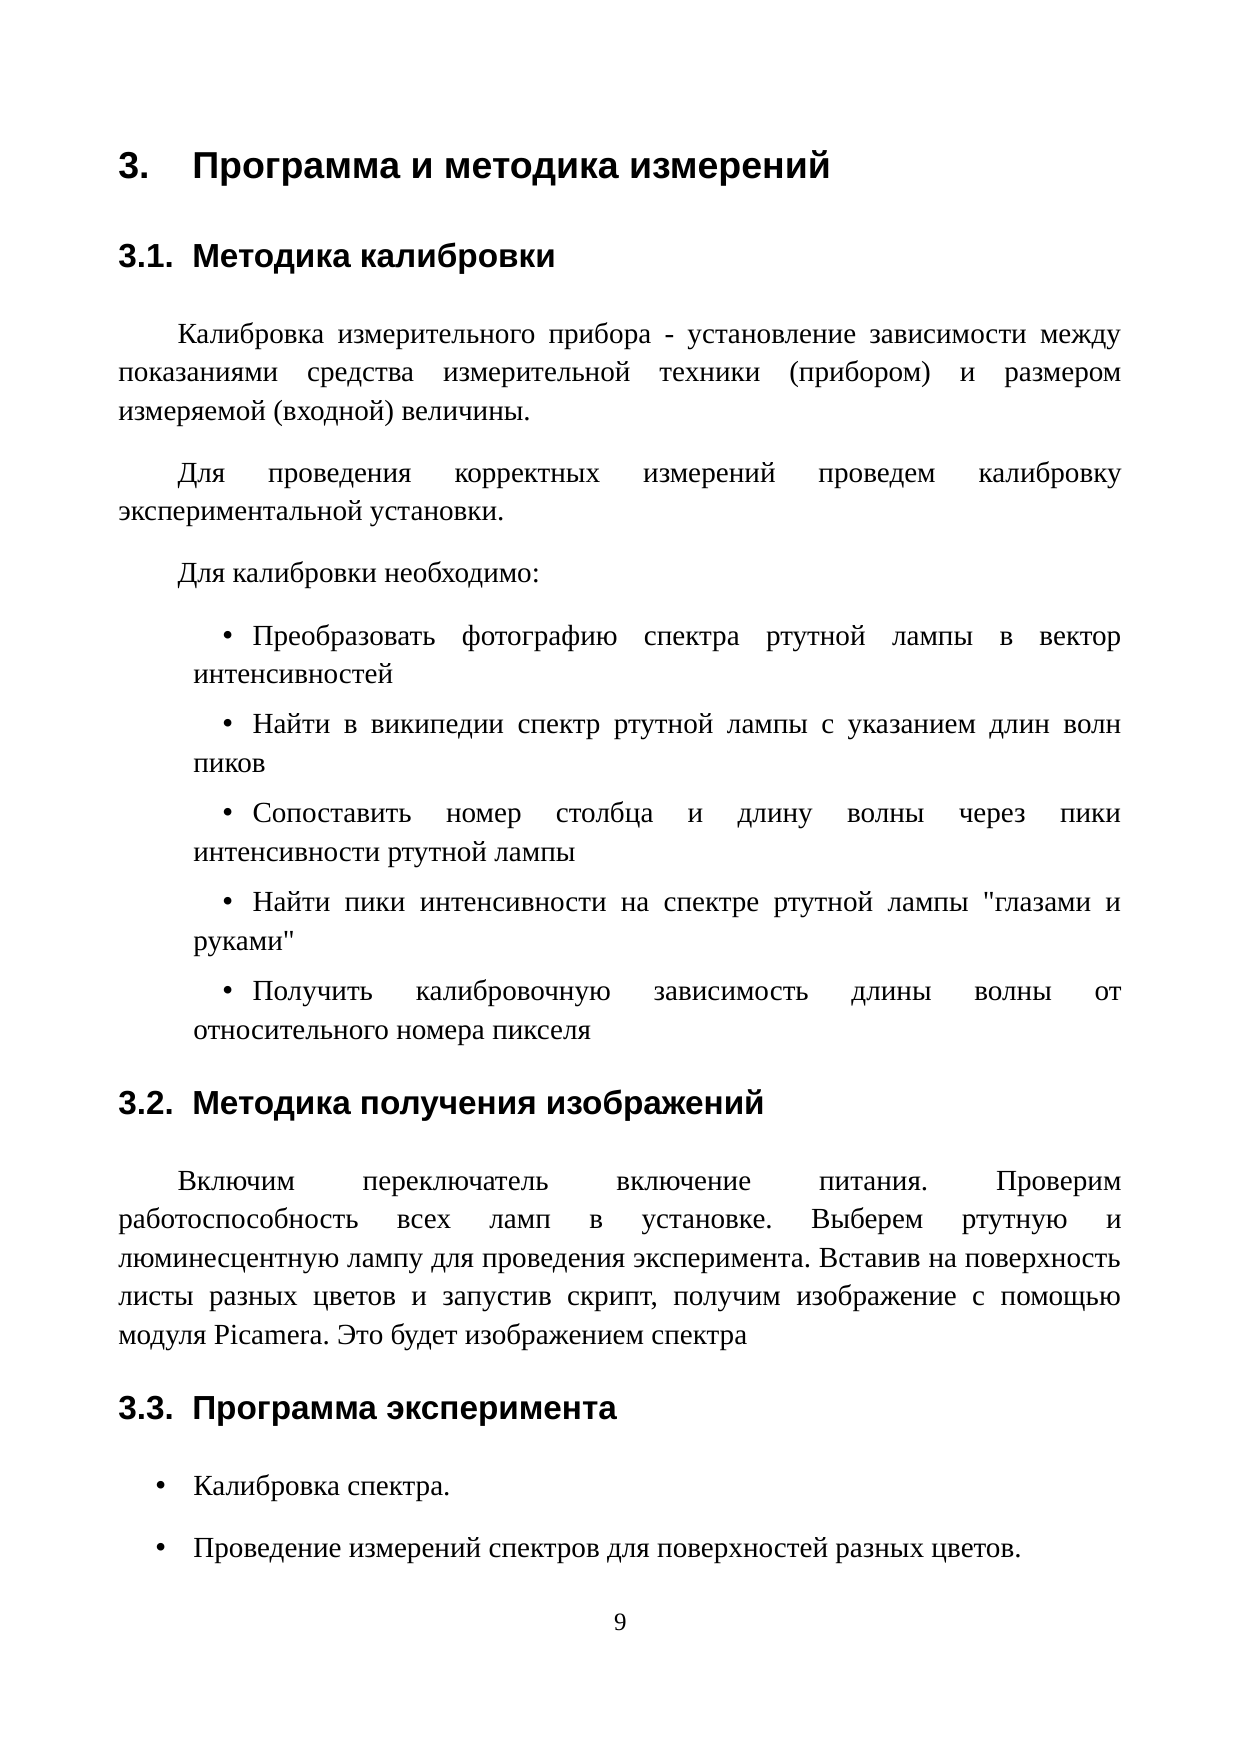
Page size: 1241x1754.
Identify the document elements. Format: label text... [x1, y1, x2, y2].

list Проведение измерений спектров для поверхностей разных цветов. [156, 1530, 1122, 1563]
list Найти в википедии спектр ртутной лампы с указанием длин волн пиков [164, 707, 1122, 779]
list Калибровка спектра. [156, 1468, 1122, 1501]
subtitle Программа эксперимента [118, 1388, 1122, 1426]
text Для проведения корректных измерений проведем калибровку экспериментальной установки. [118, 455, 1122, 527]
list Сопоставить номер столбца и длину волны через пики интенсивности ртутной лампы [164, 796, 1122, 868]
subtitle Методика получения изображений [118, 1083, 1122, 1122]
list Получить калибровочную зависимость длины волны от относительного номера пикселя [164, 973, 1122, 1046]
list Найти пики интенсивности на спектре ртутной лампы "глазами и руками" [164, 884, 1122, 957]
text Для калибровки необходимо: [118, 556, 1122, 589]
list Преобразовать фотографию спектра ртутной лампы в вектор интенсивностей [164, 618, 1122, 690]
text Включим переключатель включение питания. Проверим работоспособность всех ламп в установке. Выберем ртутную и люминесцентную лампу для проведения эксперимента. Вставив на поверхность листы разных цветов и запустив скрипт, получим изображение с помощью модуля Picamera. Это будет изображением спектра [118, 1163, 1122, 1351]
subtitle Программа и методика измерений [118, 143, 1122, 186]
subtitle Методика калибровки [118, 236, 1122, 274]
text Калибровка измерительного прибора - установление зависимости между показаниями средства измерительной техники (прибором) и размером измеряемой (входной) величины. [118, 316, 1122, 426]
